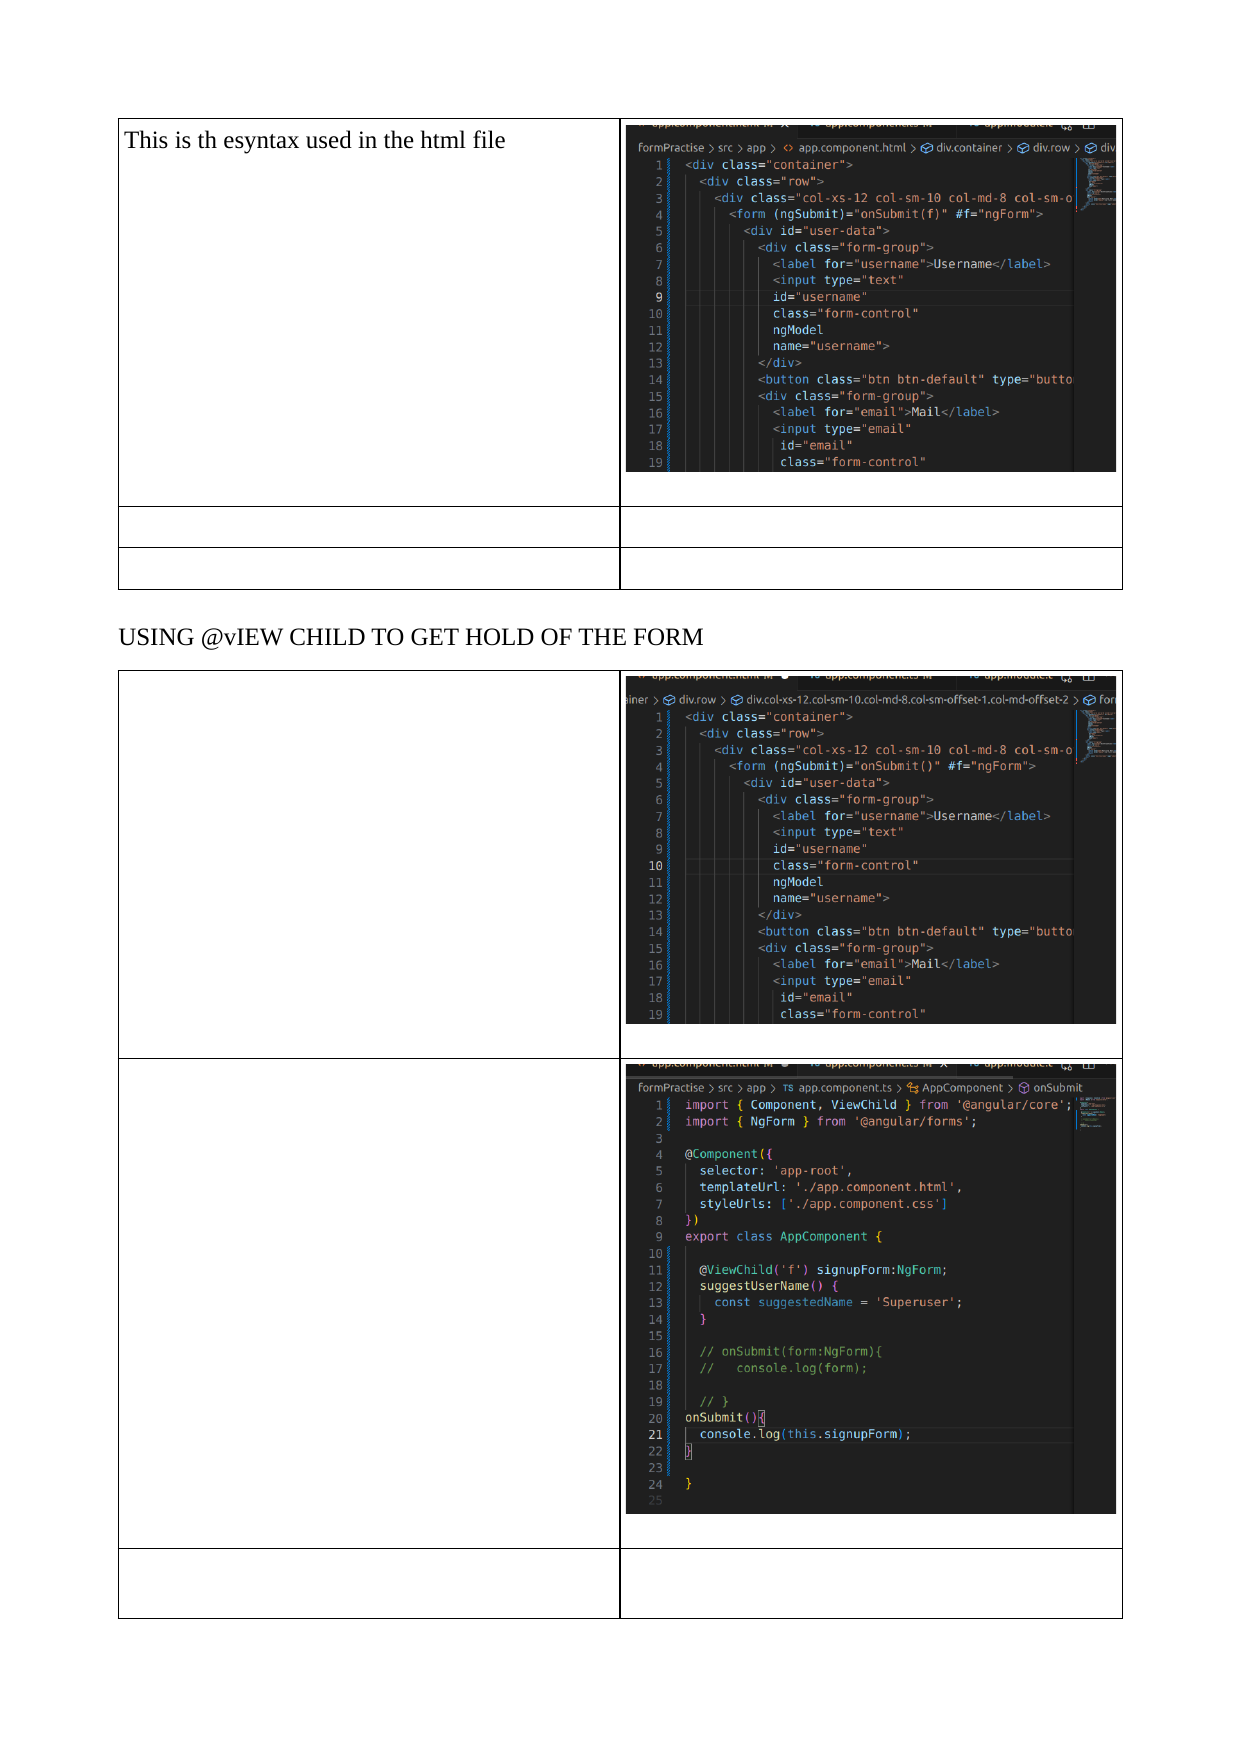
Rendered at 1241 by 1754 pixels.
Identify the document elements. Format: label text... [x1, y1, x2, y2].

table_cell [119, 1059, 619, 1548]
table_cell [621, 1059, 1122, 1548]
table_header [119, 671, 619, 1058]
text USING @vIEW CHILD TO GET HOLD OF THE FORM [118, 590, 1122, 651]
table_cell [621, 507, 1122, 547]
table_cell [621, 548, 1122, 588]
table_cell [621, 119, 1122, 506]
picture [625, 1064, 1117, 1514]
picture [625, 125, 1117, 472]
table_cell [119, 1549, 619, 1618]
table_cell [119, 507, 619, 547]
table_cell [119, 548, 619, 588]
picture [625, 676, 1117, 1024]
table_cell This is th esyntax used in the html file [119, 119, 619, 506]
table_header [621, 671, 1122, 1058]
table_cell [621, 1549, 1122, 1618]
